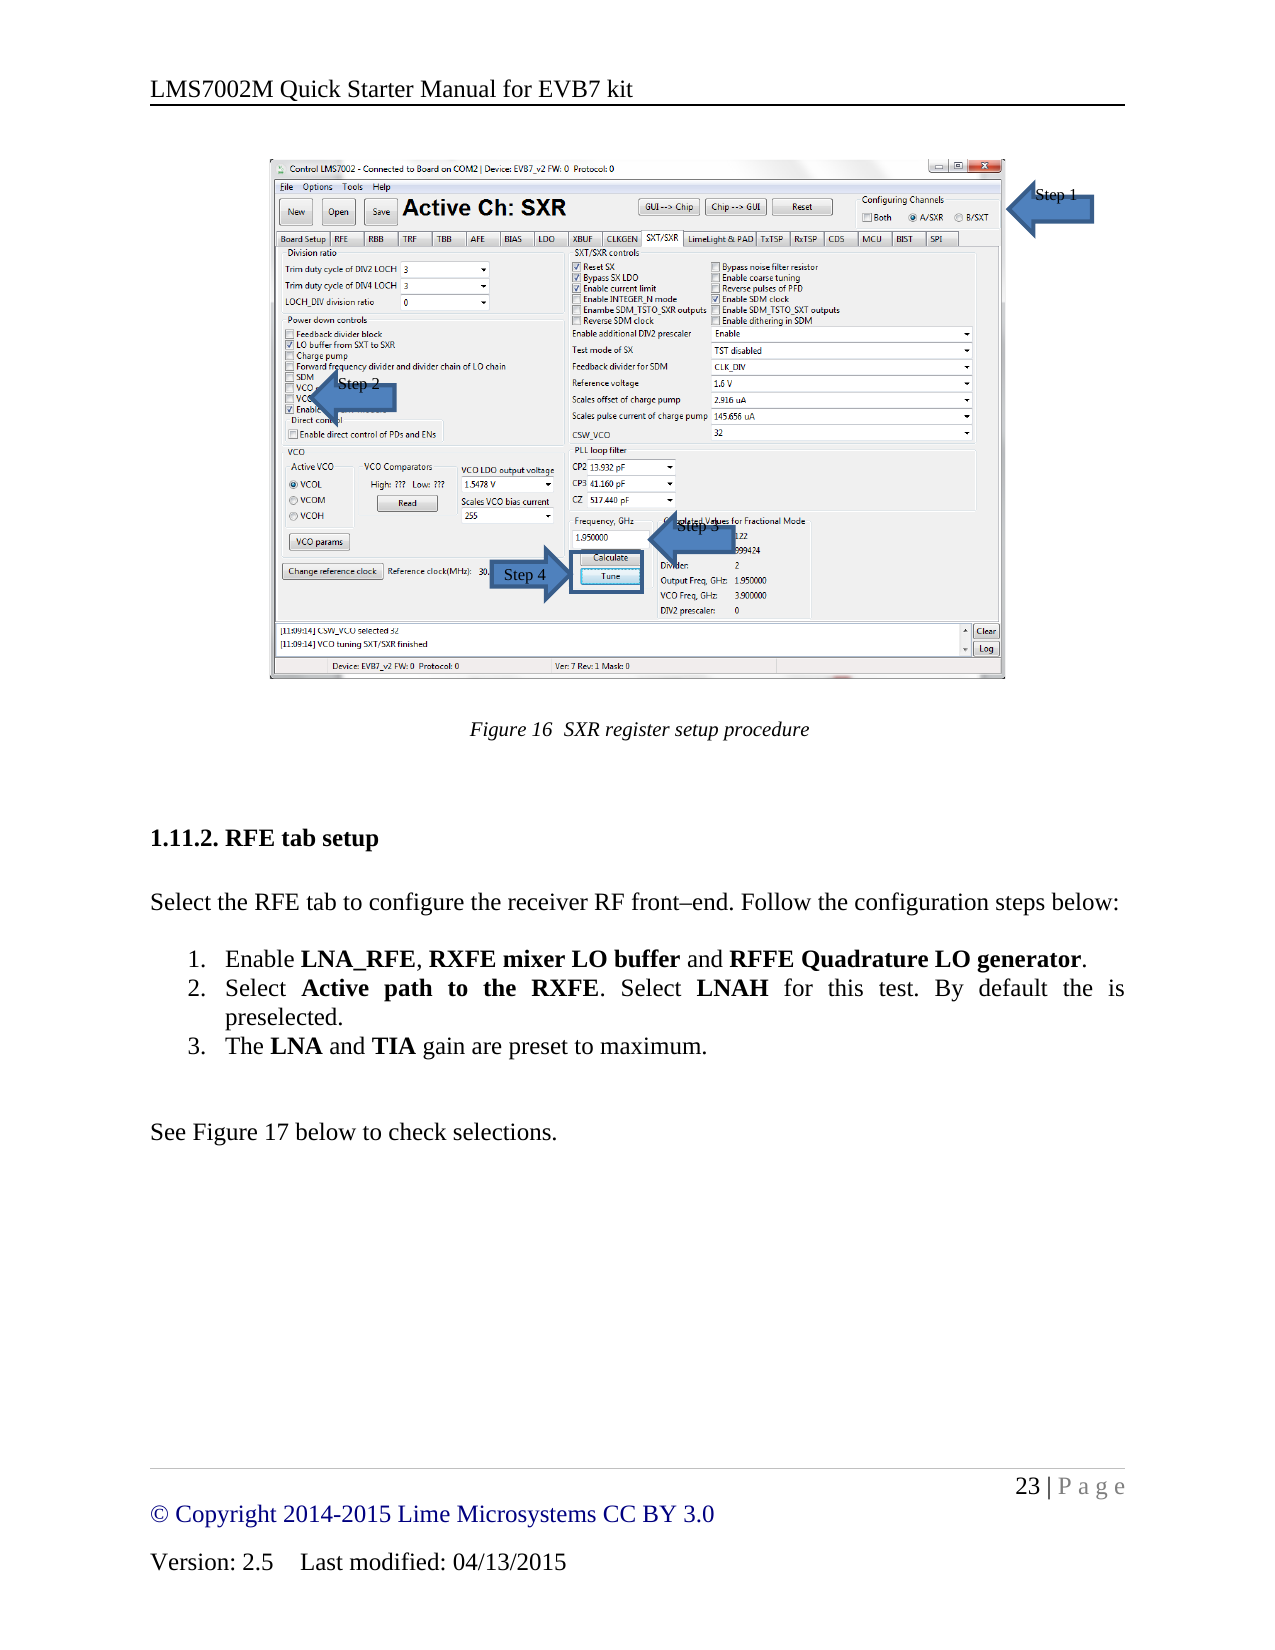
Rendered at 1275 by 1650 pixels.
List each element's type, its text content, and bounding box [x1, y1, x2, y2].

subtitle RFE tab setup [150, 823, 1125, 852]
text See Figure 17 below to check selections. [150, 1117, 1125, 1146]
list Enable LNA_RFE, RXFE mixer LO buffer and RFFE Quadrature LO generator. [187, 944, 1125, 973]
list The LNA and TIA gain are preset to maximum. [187, 1031, 1125, 1059]
text Select the RFE tab to configure the receiver RF front–end. Follow the configuration steps below: [150, 887, 1125, 916]
text Figure 16 SXR register setup procedure [150, 717, 1125, 741]
picture [269, 159, 1006, 679]
list Select Active path to the RXFE. Select LNAH for this test. By default the is preselected. [187, 973, 1125, 1031]
